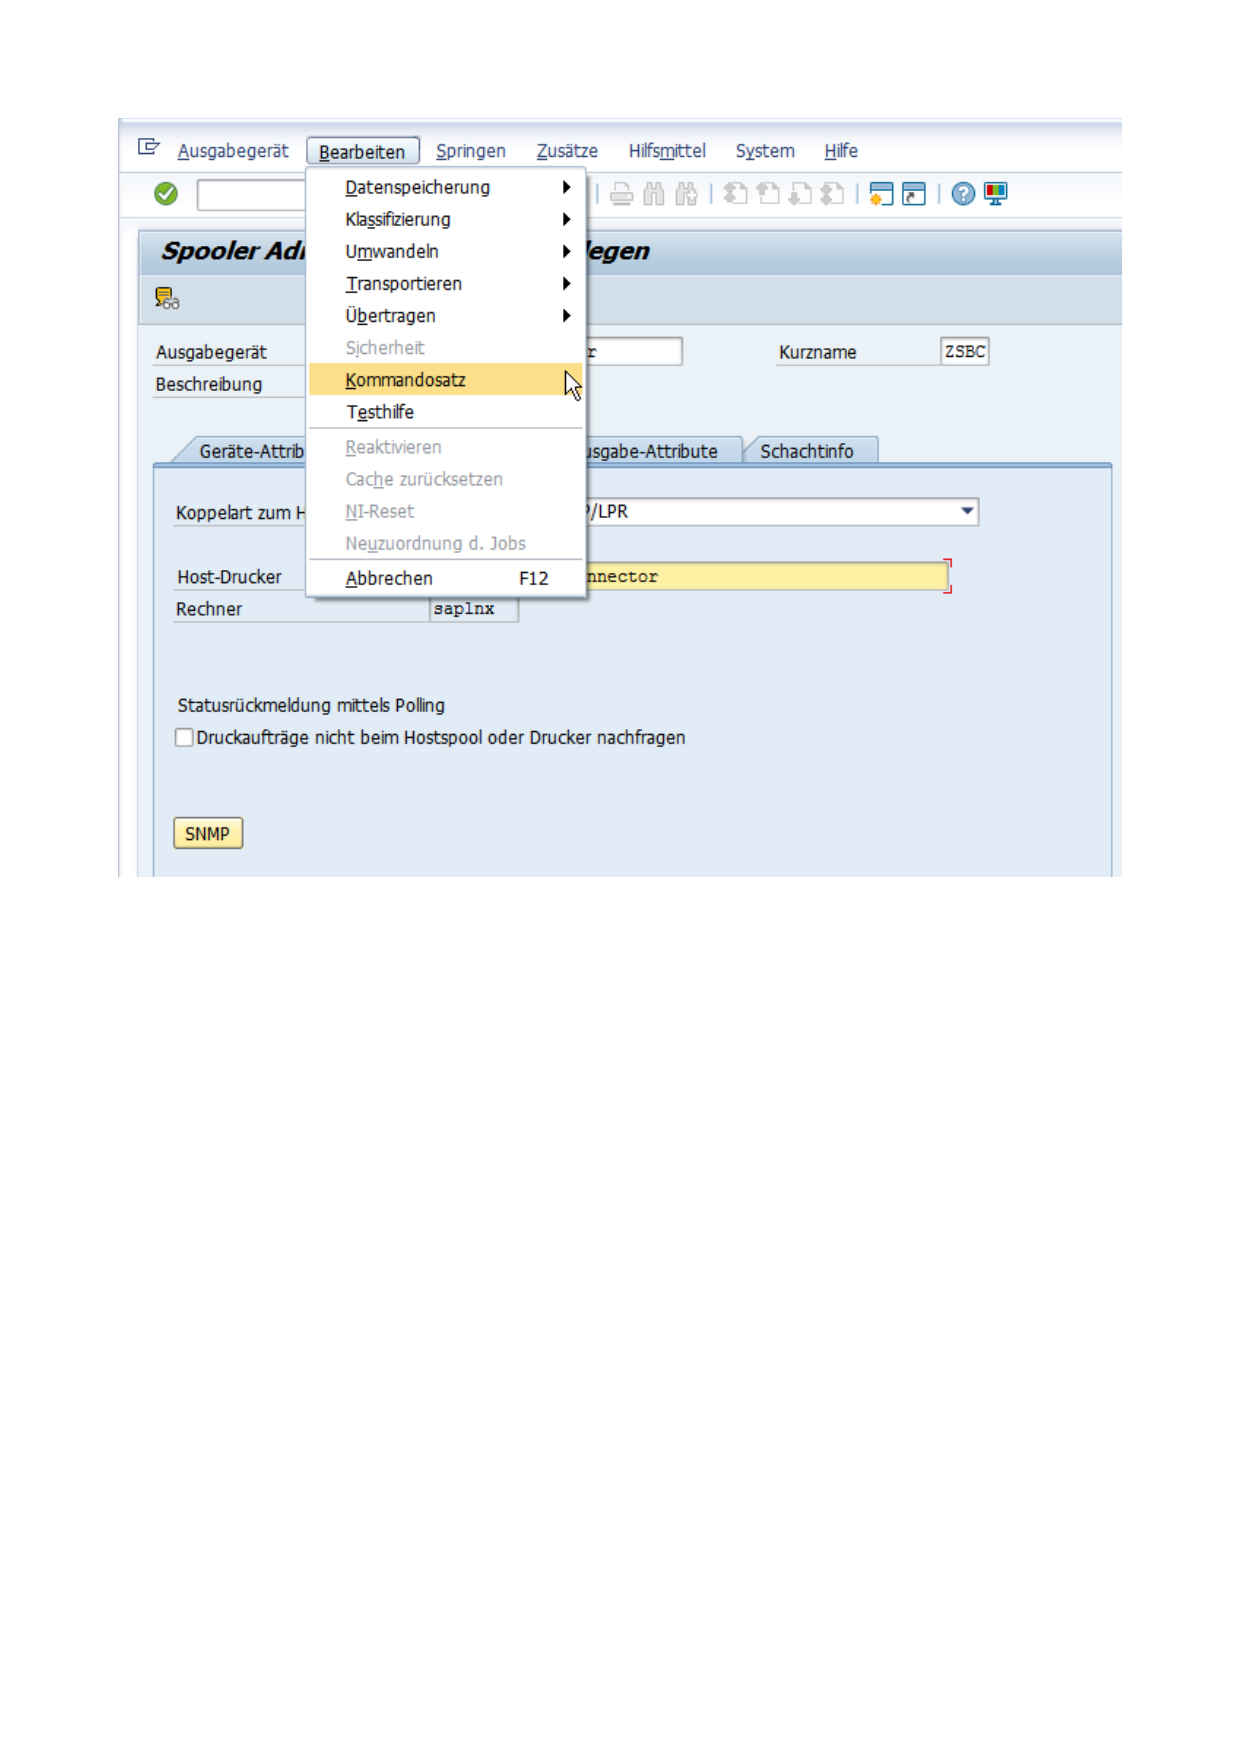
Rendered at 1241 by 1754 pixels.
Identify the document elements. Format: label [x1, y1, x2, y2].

picture [118, 118, 1123, 877]
